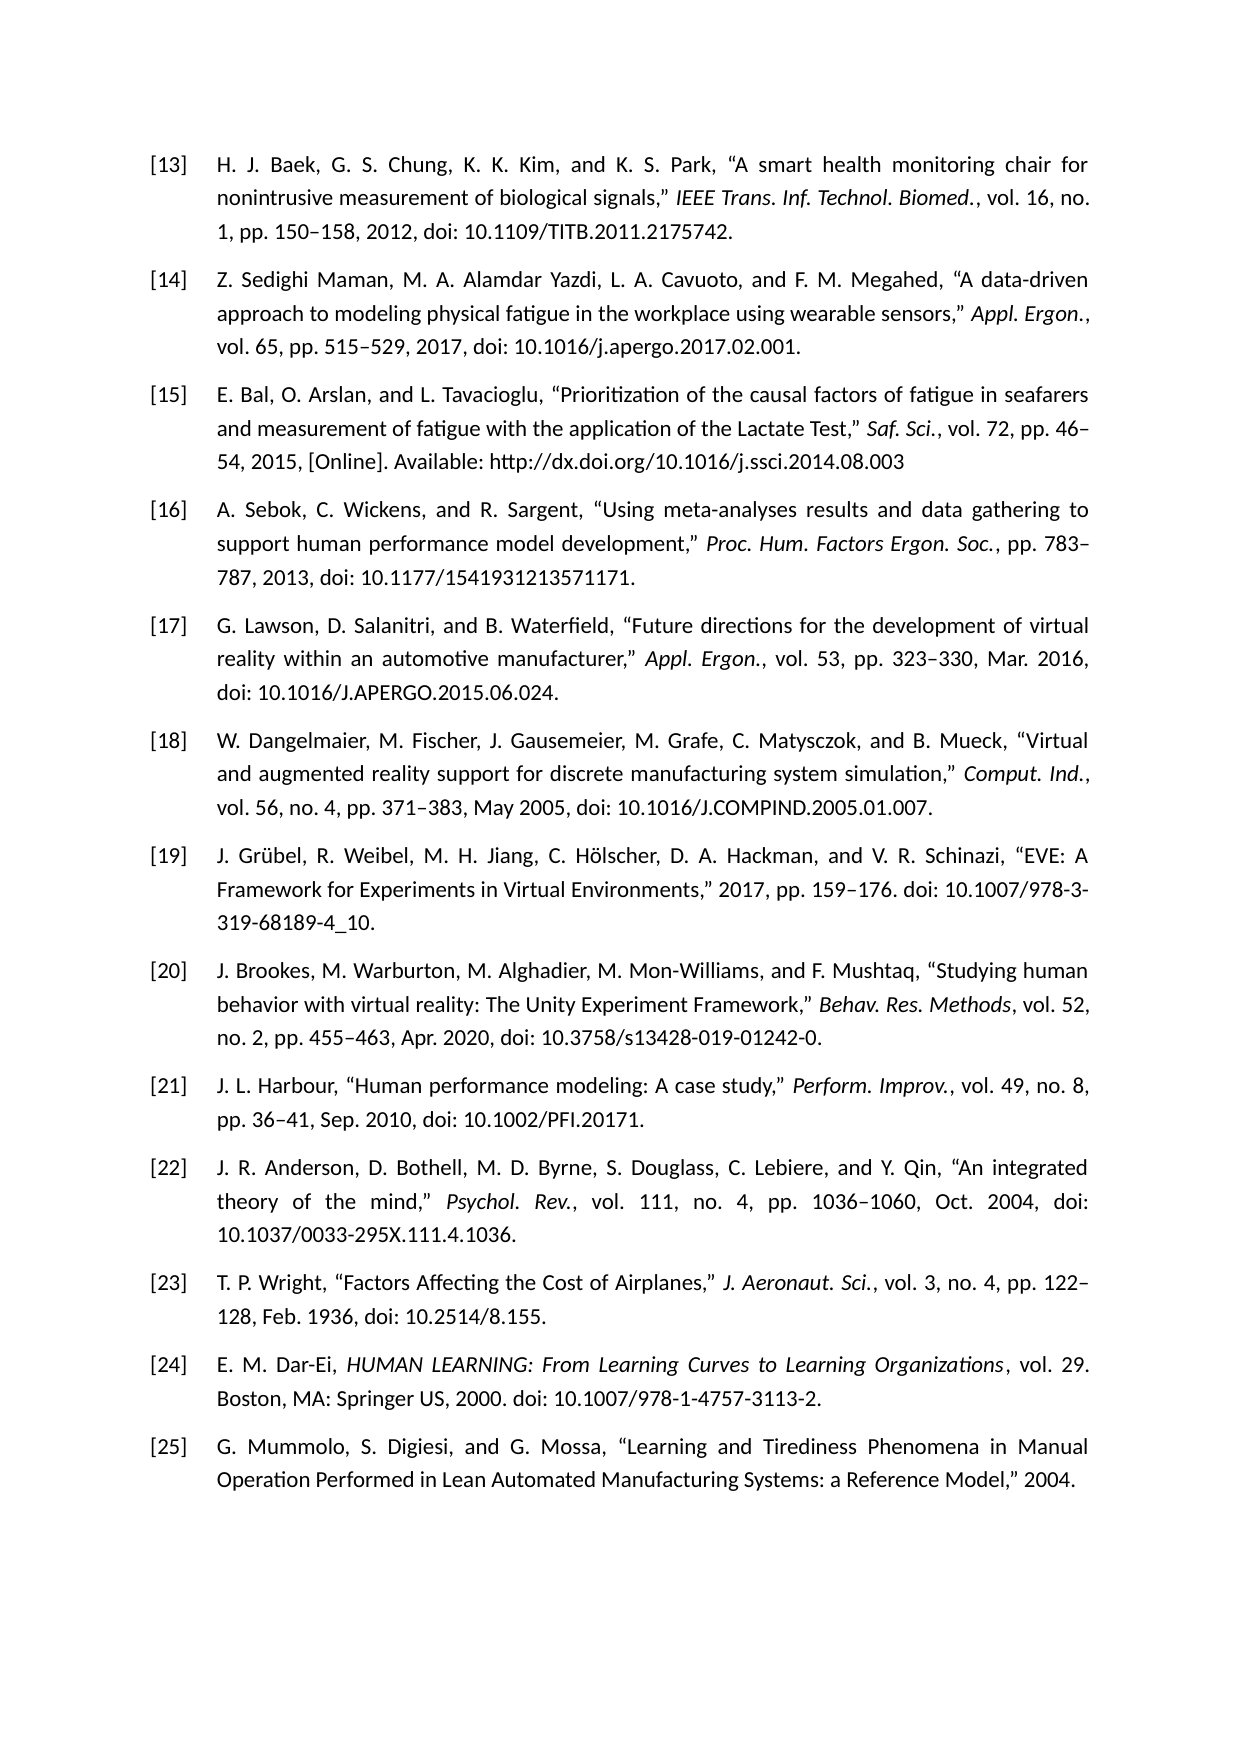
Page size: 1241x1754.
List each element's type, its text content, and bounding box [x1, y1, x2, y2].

text [21] J. L. Harbour, “Human performance modeling: A case study,” Perform. Improv., vol. 49, no. 8, pp. 36–41, Sep. 2010, doi: 10.1002/PFI.20171. [150, 1072, 1090, 1133]
text [18] W. Dangelmaier, M. Fischer, J. Gausemeier, M. Grafe, C. Matysczok, and B. Mueck, “Virtual and augmented reality support for discrete manufacturing system simulation,” Comput. Ind., vol. 56, no. 4, pp. 371–383, May 2005, doi: 10.1016/J.COMPIND.2005.01.007. [150, 726, 1090, 821]
text [20] J. Brookes, M. Warburton, M. Alghadier, M. Mon-Williams, and F. Mushtaq, “Studying human behavior with virtual reality: The Unity Experiment Framework,” Behav. Res. Methods, vol. 52, no. 2, pp. 455–463, Apr. 2020, doi: 10.3758/s13428-019-01242-0. [150, 956, 1090, 1052]
text [19] J. Grübel, R. Weibel, M. H. Jiang, C. Hölscher, D. A. Hackman, and V. R. Schinazi, “EVE: A Framework for Experiments in Virtual Environments,” 2017, pp. 159–176. doi: 10.1007/978-3-319-68189-4_10. [150, 841, 1090, 936]
text [13] H. J. Baek, G. S. Chung, K. K. Kim, and K. S. Park, “A smart health monitoring chair for nonintrusive measurement of biological signals,” IEEE Trans. Inf. Technol. Biomed., vol. 16, no. 1, pp. 150–158, 2012, doi: 10.1109/TITB.2011.2175742. [150, 150, 1090, 245]
text [17] G. Lawson, D. Salanitri, and B. Waterfield, “Future directions for the development of virtual reality within an automotive manufacturer,” Appl. Ergon., vol. 53, pp. 323–330, Mar. 2016, doi: 10.1016/J.APERGO.2015.06.024. [150, 611, 1090, 706]
text [14] Z. Sedighi Maman, M. A. Alamdar Yazdi, L. A. Cavuoto, and F. M. Megahed, “A data-driven approach to modeling physical fatigue in the workplace using wearable sensors,” Appl. Ergon., vol. 65, pp. 515–529, 2017, doi: 10.1016/j.apergo.2017.02.001. [150, 265, 1090, 360]
text [24] E. M. Dar-Ei, HUMAN LEARNING: From Learning Curves to Learning Organizations, vol. 29. Boston, MA: Springer US, 2000. doi: 10.1007/978-1-4757-3113-2. [150, 1350, 1090, 1412]
text [23] T. P. Wright, “Factors Affecting the Cost of Airplanes,” J. Aeronaut. Sci., vol. 3, no. 4, pp. 122–128, Feb. 1936, doi: 10.2514/8.155. [150, 1268, 1090, 1330]
text [22] J. R. Anderson, D. Bothell, M. D. Byrne, S. Douglass, C. Lebiere, and Y. Qin, “An integrated theory of the mind,” Psychol. Rev., vol. 111, no. 4, pp. 1036–1060, Oct. 2004, doi: 10.1037/0033-295X.111.4.1036. [150, 1153, 1090, 1248]
text [16] A. Sebok, C. Wickens, and R. Sargent, “Using meta-analyses results and data gathering to support human performance model development,” Proc. Hum. Factors Ergon. Soc., pp. 783–787, 2013, doi: 10.1177/1541931213571171. [150, 496, 1090, 591]
text [25] G. Mummolo, S. Digiesi, and G. Mossa, “Learning and Tirediness Phenomena in Manual Operation Performed in Lean Automated Manufacturing Systems: a Reference Model,” 2004. [150, 1432, 1090, 1493]
text [15] E. Bal, O. Arslan, and L. Tavacioglu, “Prioritization of the causal factors of fatigue in seafarers and measurement of fatigue with the application of the Lactate Test,” Saf. Sci., vol. 72, pp. 46–54, 2015, [Online]. Available: http://dx.doi.org/10.1016/j.ssci.2014.08.003 [150, 380, 1090, 476]
